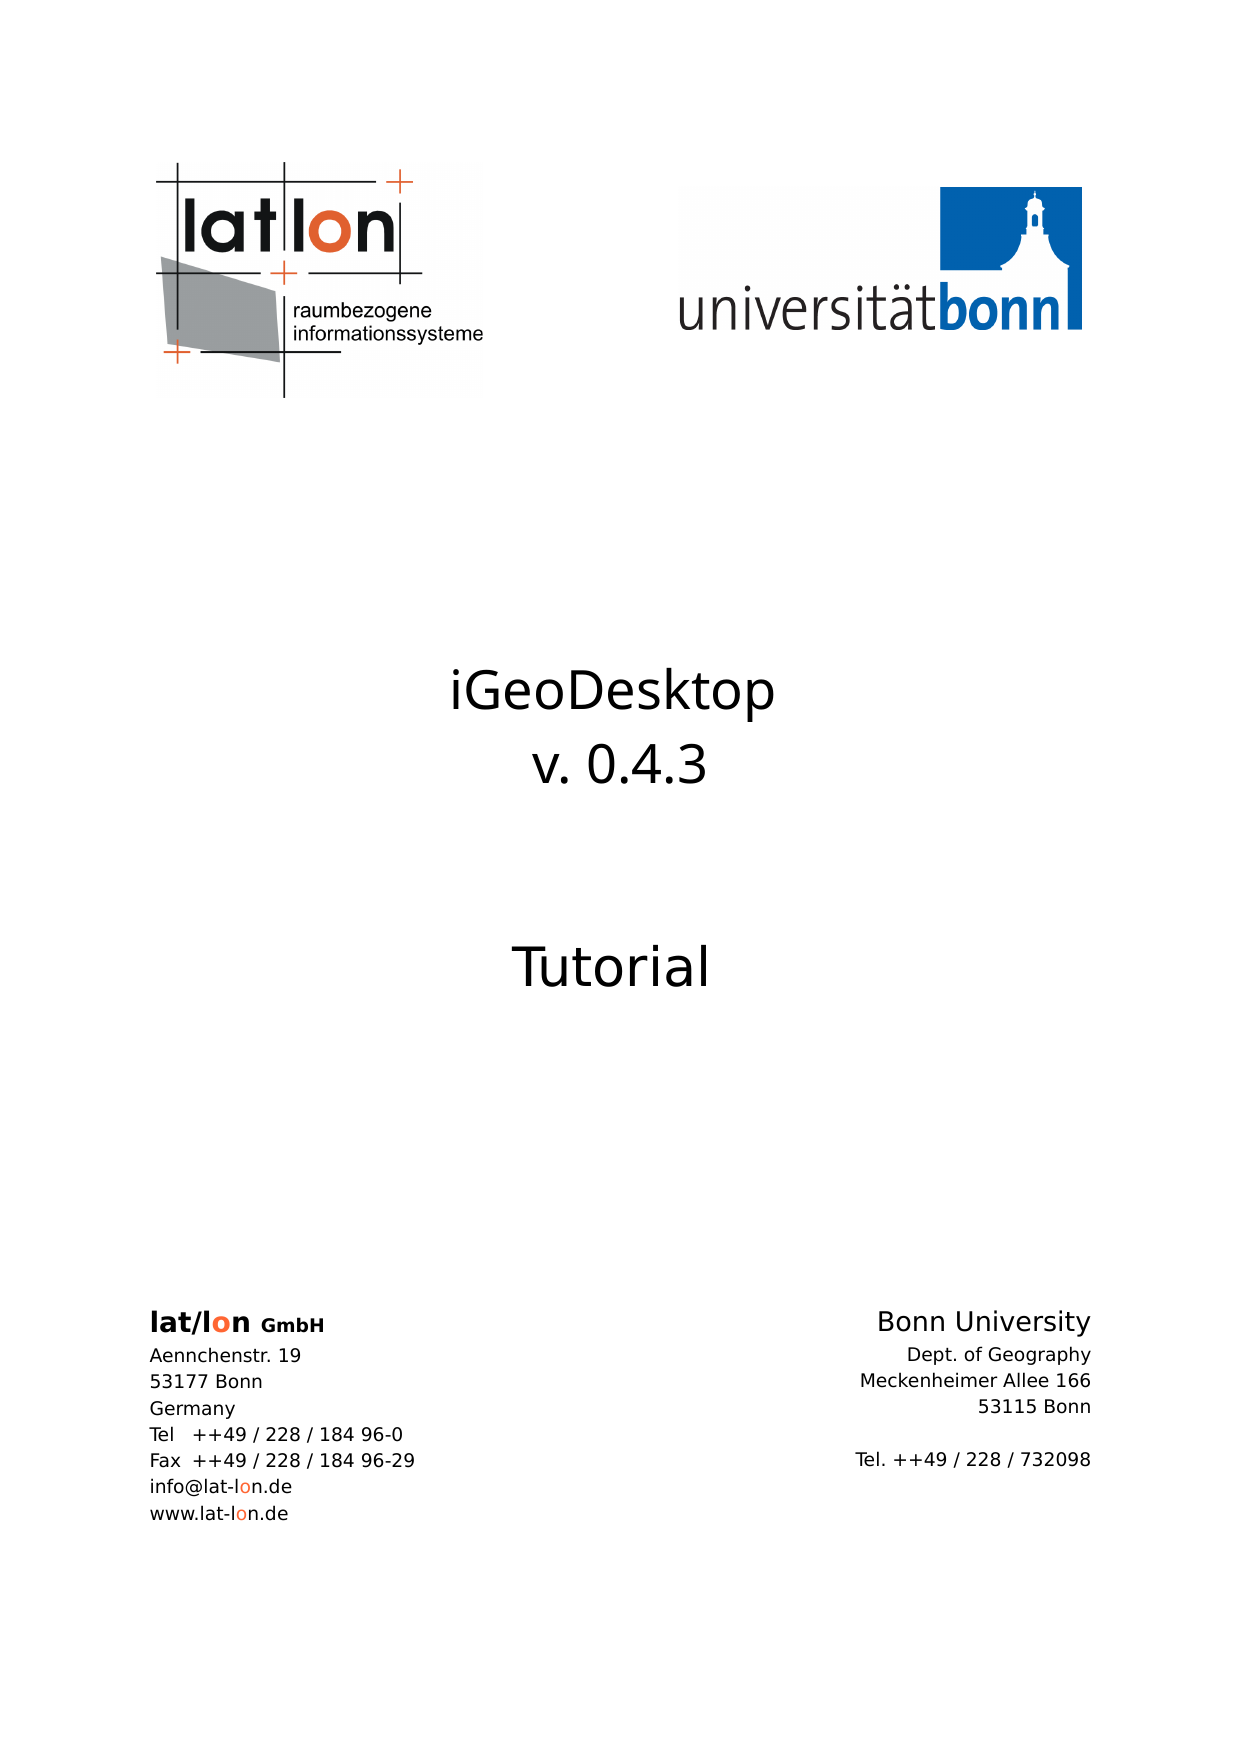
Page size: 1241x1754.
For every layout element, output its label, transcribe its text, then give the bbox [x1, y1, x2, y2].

table_header [621, 148, 1092, 448]
text v. 0.4.3 [148, 726, 1092, 799]
table_header Bonn University Dept. of Geography Meckenheimer Allee 166 53115 Bonn Tel. ++49 / 228 / 732098 [619, 1306, 1091, 1525]
text iGeoDesktop [148, 652, 1092, 726]
picture [156, 162, 483, 398]
text Tutorial [148, 937, 1092, 999]
table_header [149, 148, 621, 448]
picture [678, 186, 1085, 330]
table_header lat/lon GmbH Aennchenstr. 19 53177 Bonn Germany Tel ++49 / 228 / 184 96-0 Fax ++49 / 228 / 184 96-29 info@lat-lon.de www.lat-lon.de [149, 1306, 619, 1525]
